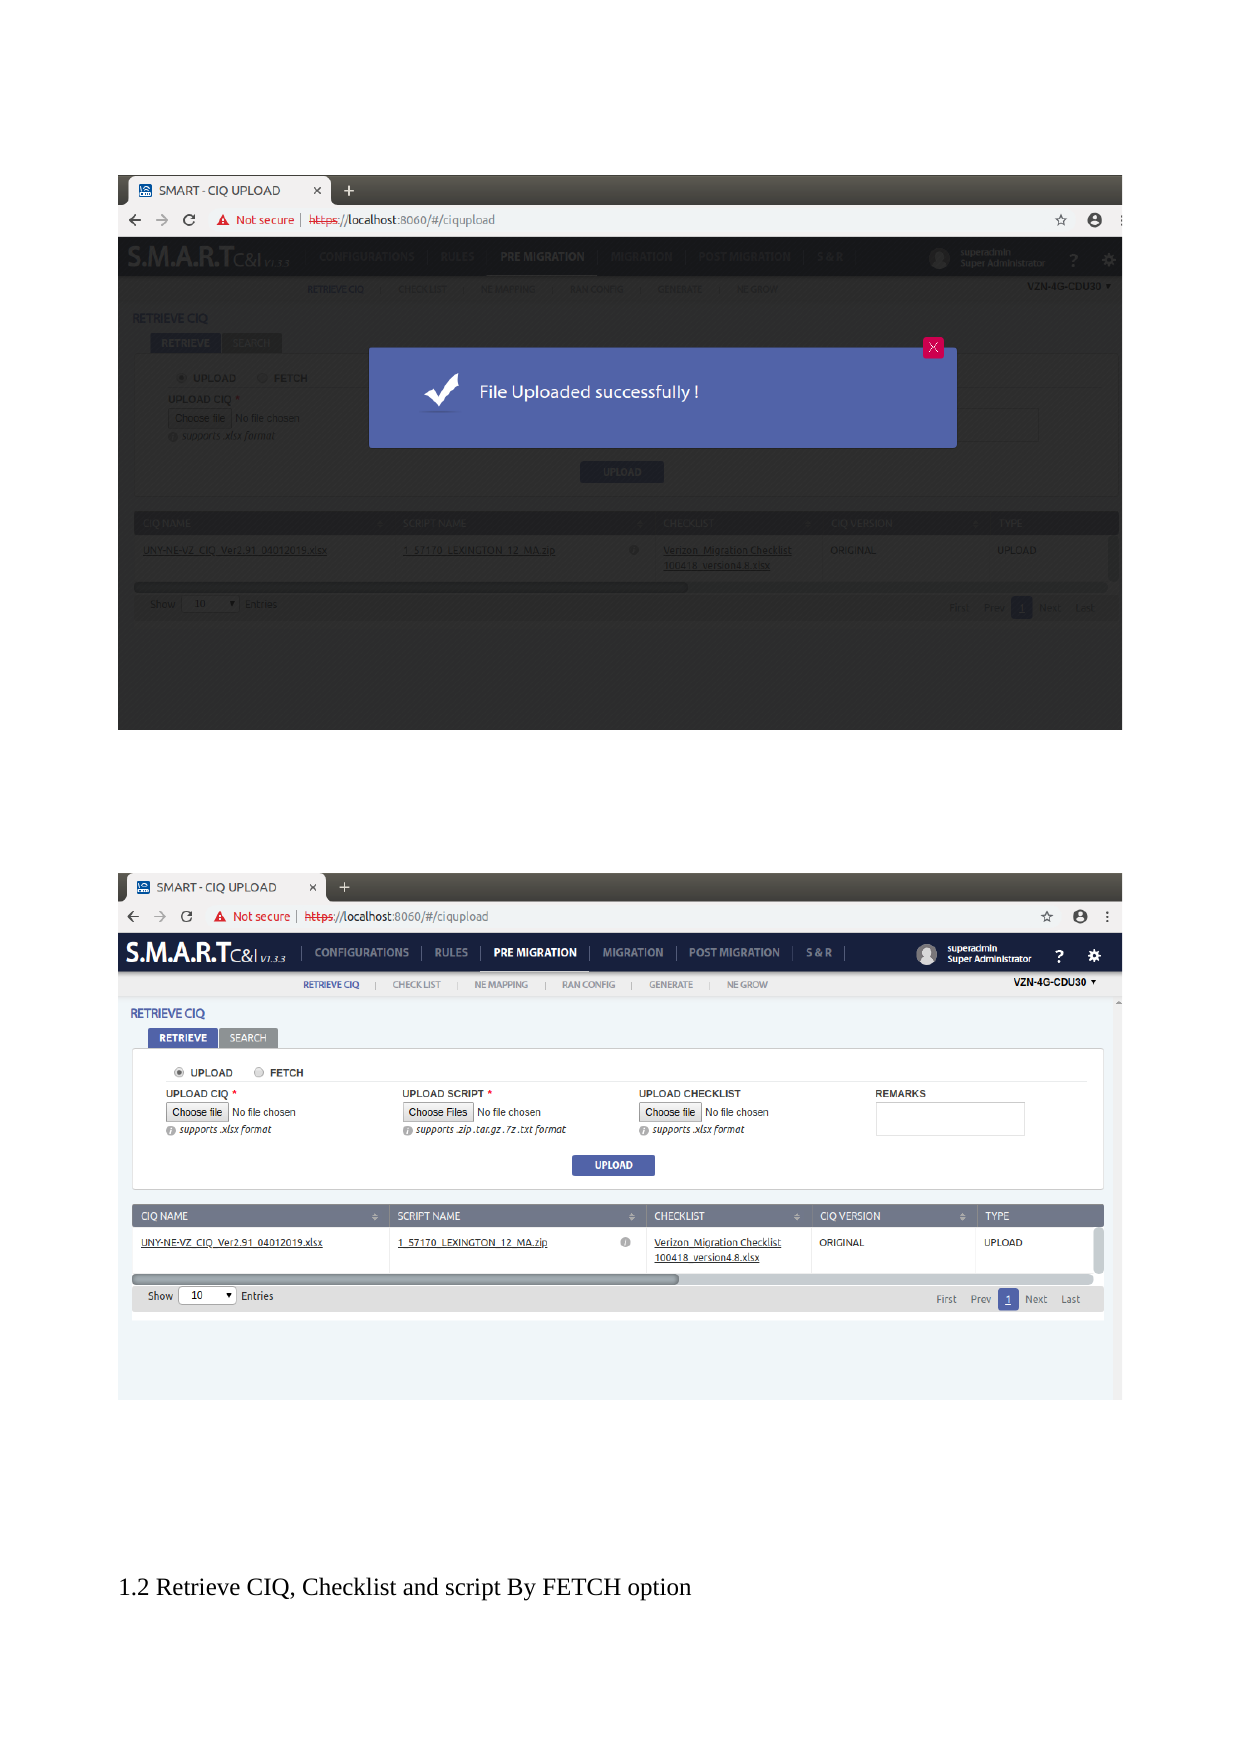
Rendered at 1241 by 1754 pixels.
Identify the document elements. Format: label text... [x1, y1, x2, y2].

picture [118, 873, 1123, 1400]
text 1.2 Retrieve CIQ, Checklist and script By FETCH option [118, 1572, 1122, 1601]
picture [118, 175, 1123, 730]
